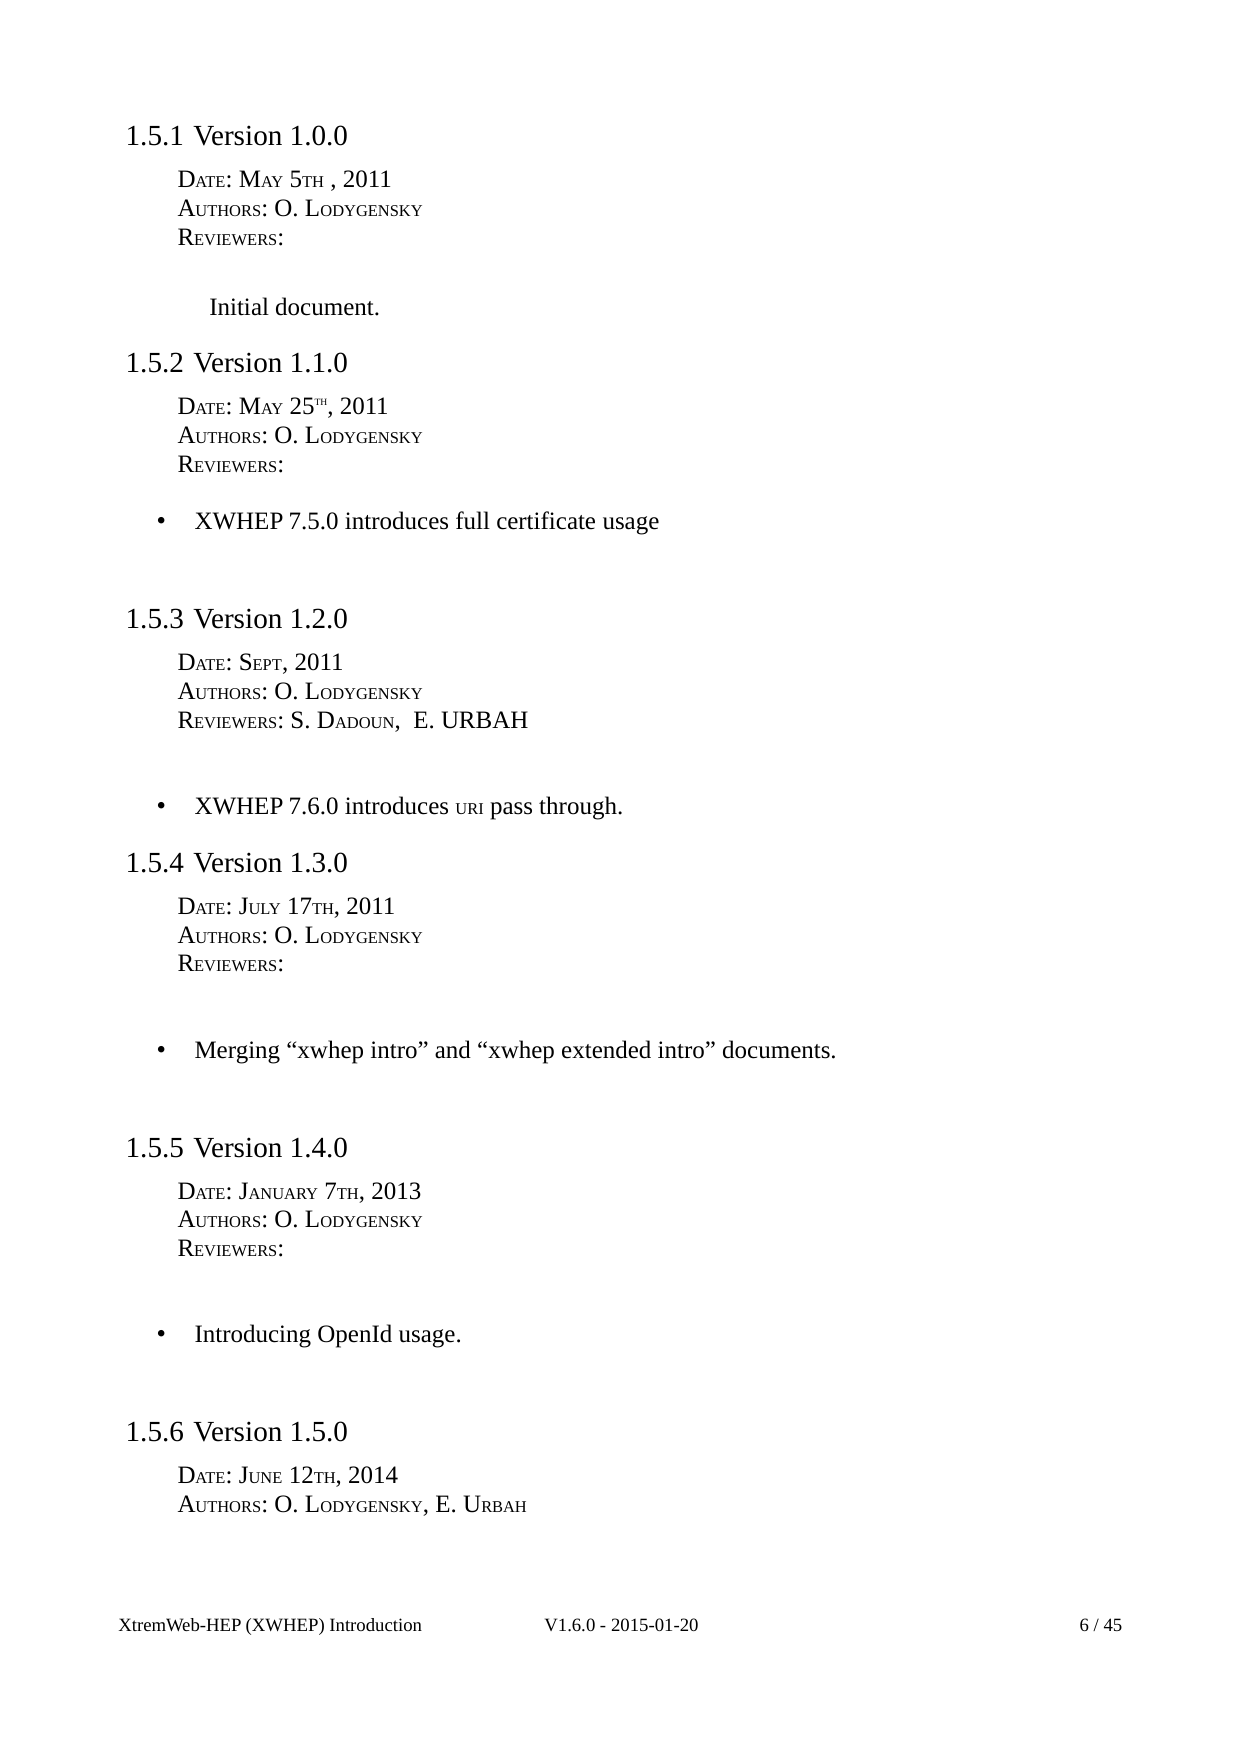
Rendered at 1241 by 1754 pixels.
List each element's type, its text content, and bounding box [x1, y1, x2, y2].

text Authors: O. Lodygensky, E. Urbah [177, 1489, 1122, 1518]
text Authors: O. Lodygensky [177, 193, 1122, 222]
list XWHEP 7.5.0 introduces full certificate usage [157, 506, 1122, 535]
text Authors: O. Lodygensky [177, 1204, 1122, 1233]
subtitle Version 1.0.0 [118, 118, 1122, 152]
text Reviewers: [177, 1233, 1122, 1262]
text Reviewers: [177, 222, 1122, 250]
text Reviewers: [177, 948, 1122, 977]
text Initial document. [209, 292, 1035, 320]
text Date: January 7th, 2013 [177, 1176, 1122, 1204]
subtitle Version 1.1.0 [118, 345, 1122, 379]
text Authors: O. Lodygensky [177, 420, 1122, 449]
list Merging “xwhep intro” and “xwhep extended intro” documents. [157, 1035, 1122, 1063]
list XWHEP 7.6.0 introduces uri pass through. [157, 791, 1122, 820]
text Date: May 5th , 2011 [177, 164, 1122, 193]
subtitle Version 1.4.0 [118, 1130, 1122, 1163]
text Reviewers: [177, 449, 1122, 478]
text Date: July 17th, 2011 [177, 891, 1122, 920]
text Date: June 12th, 2014 [177, 1461, 1122, 1489]
subtitle Version 1.2.0 [118, 601, 1122, 635]
text Date: May 25th, 2011 [177, 391, 1122, 420]
text Authors: O. Lodygensky [177, 676, 1122, 705]
subtitle Version 1.5.0 [118, 1414, 1122, 1448]
text Authors: O. Lodygensky [177, 920, 1122, 948]
text Reviewers: S. Dadoun, E. URBAH [177, 705, 1122, 734]
subtitle Version 1.3.0 [118, 845, 1122, 878]
list Introducing OpenId usage. [157, 1319, 1122, 1348]
text Date: Sept, 2011 [177, 647, 1122, 676]
